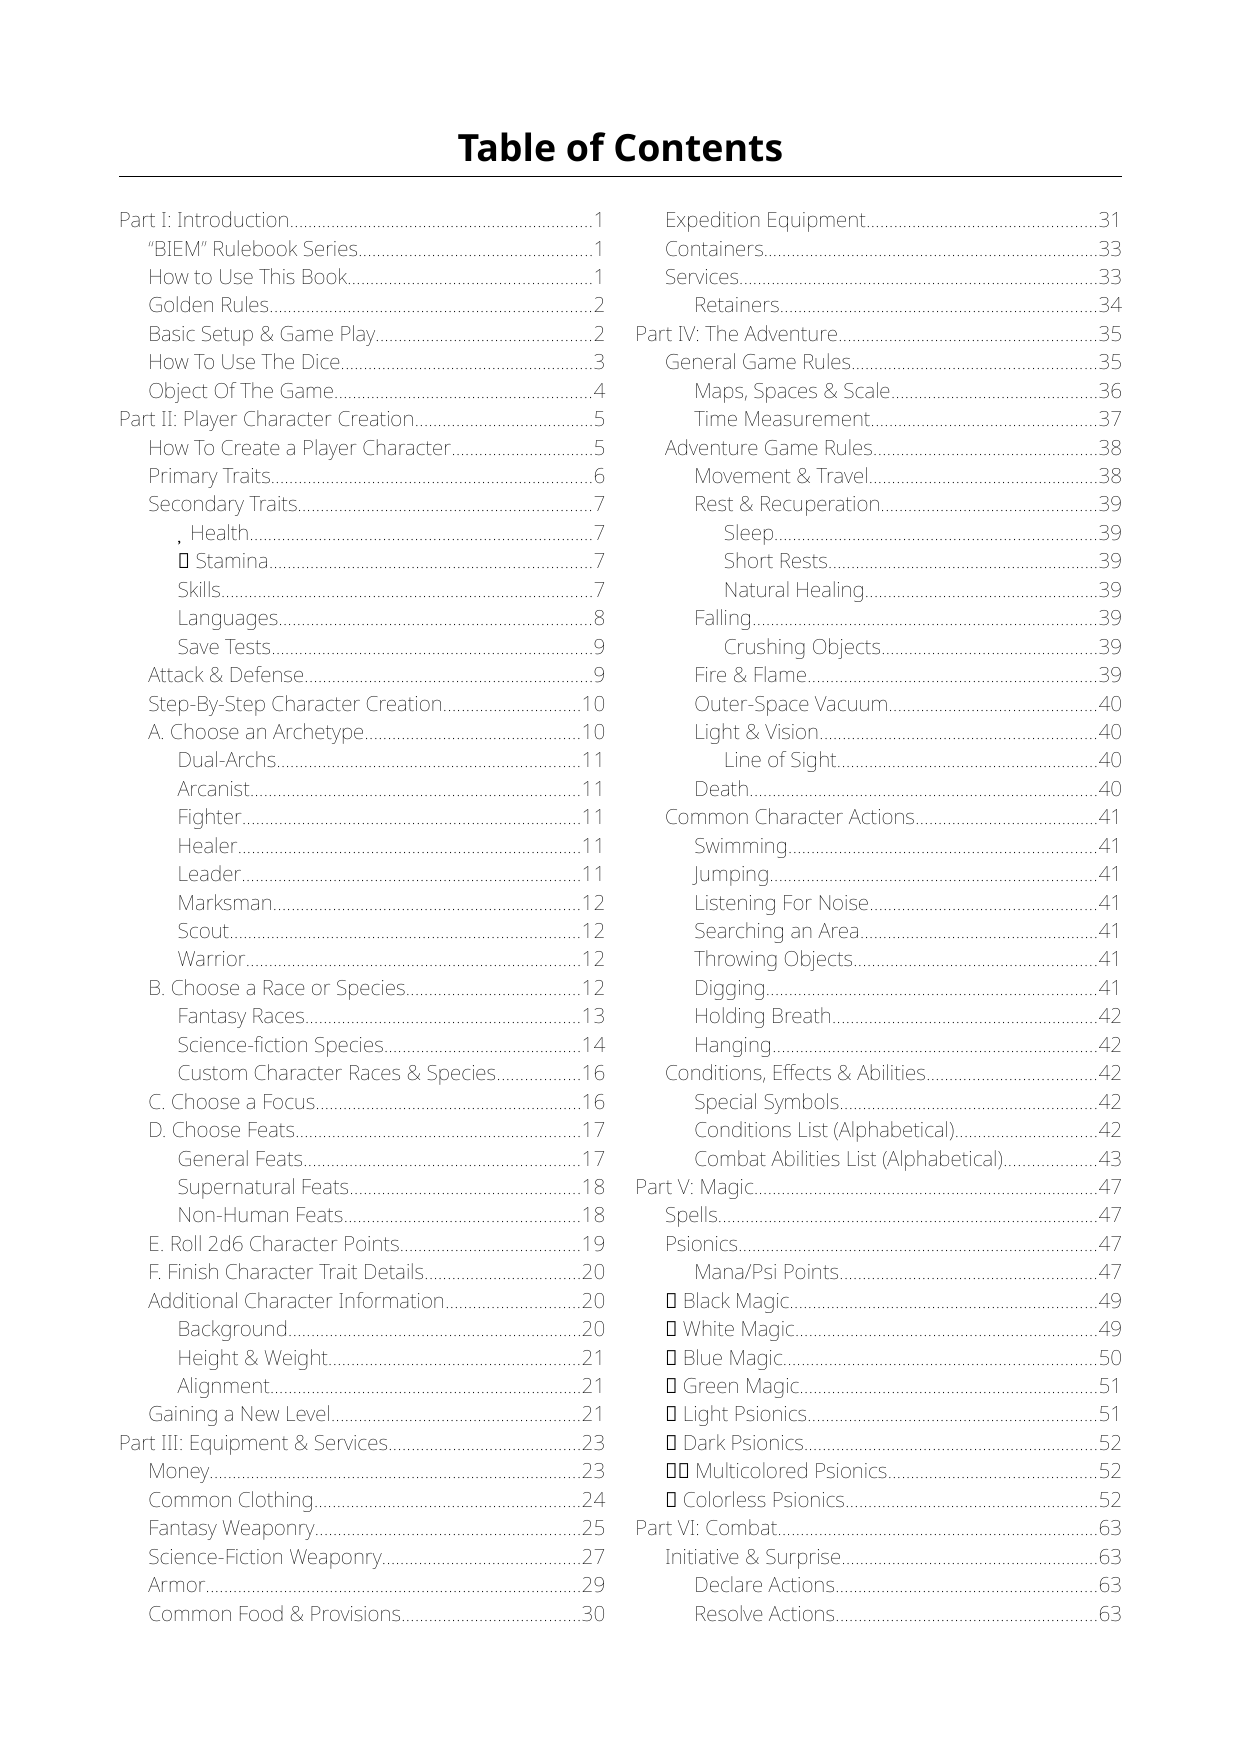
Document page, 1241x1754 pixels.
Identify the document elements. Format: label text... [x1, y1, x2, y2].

text  Multicolored Psionics 52 [665, 1456, 1122, 1485]
text How To Use The Dice 3 [148, 347, 605, 376]
text A. Choose an Archetype 10 [148, 717, 605, 746]
text Leader 11 [177, 859, 605, 888]
text Expedition Equipment 31 [665, 205, 1122, 234]
text Short Rests 39 [724, 546, 1122, 575]
text Special Symbols 42 [694, 1087, 1122, 1115]
text  Health 7 [177, 518, 605, 546]
text  Stamina 7 [177, 546, 605, 575]
text Science-fiction Species 14 [177, 1030, 605, 1058]
text Additional Character Information 20 [148, 1286, 605, 1314]
text Fire & Flame 39 [694, 660, 1122, 689]
text Digging 41 [694, 973, 1122, 1001]
text Resolve Actions 63 [694, 1599, 1122, 1627]
text Alignment 21 [177, 1371, 605, 1399]
text F. Finish Character Trait Details 20 [148, 1257, 605, 1286]
text Scout 12 [177, 916, 605, 944]
text Object Of The Game 4 [148, 376, 605, 404]
text Arcanist 11 [177, 774, 605, 802]
text Jumping 41 [694, 859, 1122, 888]
text Step-By-Step Character Creation 10 [148, 689, 605, 717]
text Sleep 39 [724, 518, 1122, 546]
text Swimming 41 [694, 831, 1122, 859]
text How To Create a Player Character 5 [148, 433, 605, 461]
text Combat Abilities List (Alphabetical) 43 [694, 1144, 1122, 1172]
text Custom Character Races & Species 16 [177, 1058, 605, 1087]
text Part II: Player Character Creation 5 [118, 404, 605, 433]
text Conditions, Effects & Abilities 42 [665, 1058, 1122, 1087]
text Fantasy Races 13 [177, 1001, 605, 1030]
text Common Character Actions 41 [665, 802, 1122, 831]
text Gaining a New Level 21 [148, 1399, 605, 1428]
text C. Choose a Focus 16 [148, 1087, 605, 1115]
text Golden Rules 2 [148, 291, 605, 319]
text  Colorless Psionics 52 [665, 1485, 1122, 1513]
text Basic Setup & Game Play 2 [148, 319, 605, 347]
text Background 20 [177, 1314, 605, 1343]
text Listening For Noise 41 [694, 888, 1122, 916]
text Outer-Space Vacuum 40 [694, 689, 1122, 717]
text Adventure Game Rules 38 [665, 433, 1122, 461]
text Armor 29 [148, 1570, 605, 1599]
text Spells 47 [665, 1201, 1122, 1229]
text General Game Rules 35 [665, 347, 1122, 376]
text Supernatural Feats 18 [177, 1172, 605, 1201]
text Secondary Traits 7 [148, 489, 605, 518]
text E. Roll 2d6 Character Points 19 [148, 1229, 605, 1257]
text Natural Healing 39 [724, 575, 1122, 603]
text Languages 8 [177, 603, 605, 632]
text Non-Human Feats 18 [177, 1201, 605, 1229]
text Throwing Objects 41 [694, 944, 1122, 973]
text Time Measurement 37 [694, 404, 1122, 433]
text Declare Actions 63 [694, 1570, 1122, 1599]
text  Green Magic 51 [665, 1371, 1122, 1399]
text Skills 7 [177, 575, 605, 603]
text Science-Fiction Weaponry 27 [148, 1542, 605, 1570]
text Common Clothing 24 [148, 1485, 605, 1513]
text Retainers 34 [694, 291, 1122, 319]
text Common Food & Provisions 30 [148, 1599, 605, 1627]
text  White Magic 49 [665, 1314, 1122, 1343]
text  Dark Psionics 52 [665, 1428, 1122, 1456]
text How to Use This Book 1 [148, 262, 605, 291]
text Holding Breath 42 [694, 1001, 1122, 1030]
text Maps, Spaces & Scale 36 [694, 376, 1122, 404]
text B. Choose a Race or Species 12 [148, 973, 605, 1001]
text Part VI: Combat 63 [635, 1513, 1122, 1542]
text  Black Magic 49 [665, 1286, 1122, 1314]
text Primary Traits 6 [148, 461, 605, 489]
text Marksman 12 [177, 888, 605, 916]
text Part I: Introduction 1 [118, 205, 605, 234]
text Rest & Recuperation 39 [694, 489, 1122, 518]
text Part III: Equipment & Services 23 [118, 1428, 605, 1456]
text Psionics 47 [665, 1229, 1122, 1257]
text  Blue Magic 50 [665, 1343, 1122, 1371]
text Services 33 [665, 262, 1122, 291]
text Conditions List (Alphabetical) 42 [694, 1115, 1122, 1144]
text Fantasy Weaponry 25 [148, 1513, 605, 1542]
text Warrior 12 [177, 944, 605, 973]
text “BIEM” Rulebook Series 1 [148, 234, 605, 262]
text Initiative & Surprise 63 [665, 1542, 1122, 1570]
text Searching an Area 41 [694, 916, 1122, 944]
text Line of Sight 40 [724, 746, 1122, 774]
text Hanging 42 [694, 1030, 1122, 1058]
text Light & Vision 40 [694, 717, 1122, 746]
text Crushing Objects 39 [724, 632, 1122, 660]
text Save Tests 9 [177, 632, 605, 660]
text Containers 33 [665, 234, 1122, 262]
text Part IV: The Adventure 35 [635, 319, 1122, 347]
text Money 23 [148, 1456, 605, 1485]
text Death 40 [694, 774, 1122, 802]
text Attack & Defense 9 [148, 660, 605, 689]
text Part V: Magic 47 [635, 1172, 1122, 1201]
text Fighter 11 [177, 802, 605, 831]
text Healer 11 [177, 831, 605, 859]
text  Light Psionics 51 [665, 1399, 1122, 1428]
text Height & Weight 21 [177, 1343, 605, 1371]
text Movement & Travel 38 [694, 461, 1122, 489]
text D. Choose Feats 17 [148, 1115, 605, 1144]
text Falling 39 [694, 603, 1122, 632]
text Mana/Psi Points 47 [694, 1257, 1122, 1286]
text General Feats 17 [177, 1144, 605, 1172]
text Dual-Archs 11 [177, 746, 605, 774]
